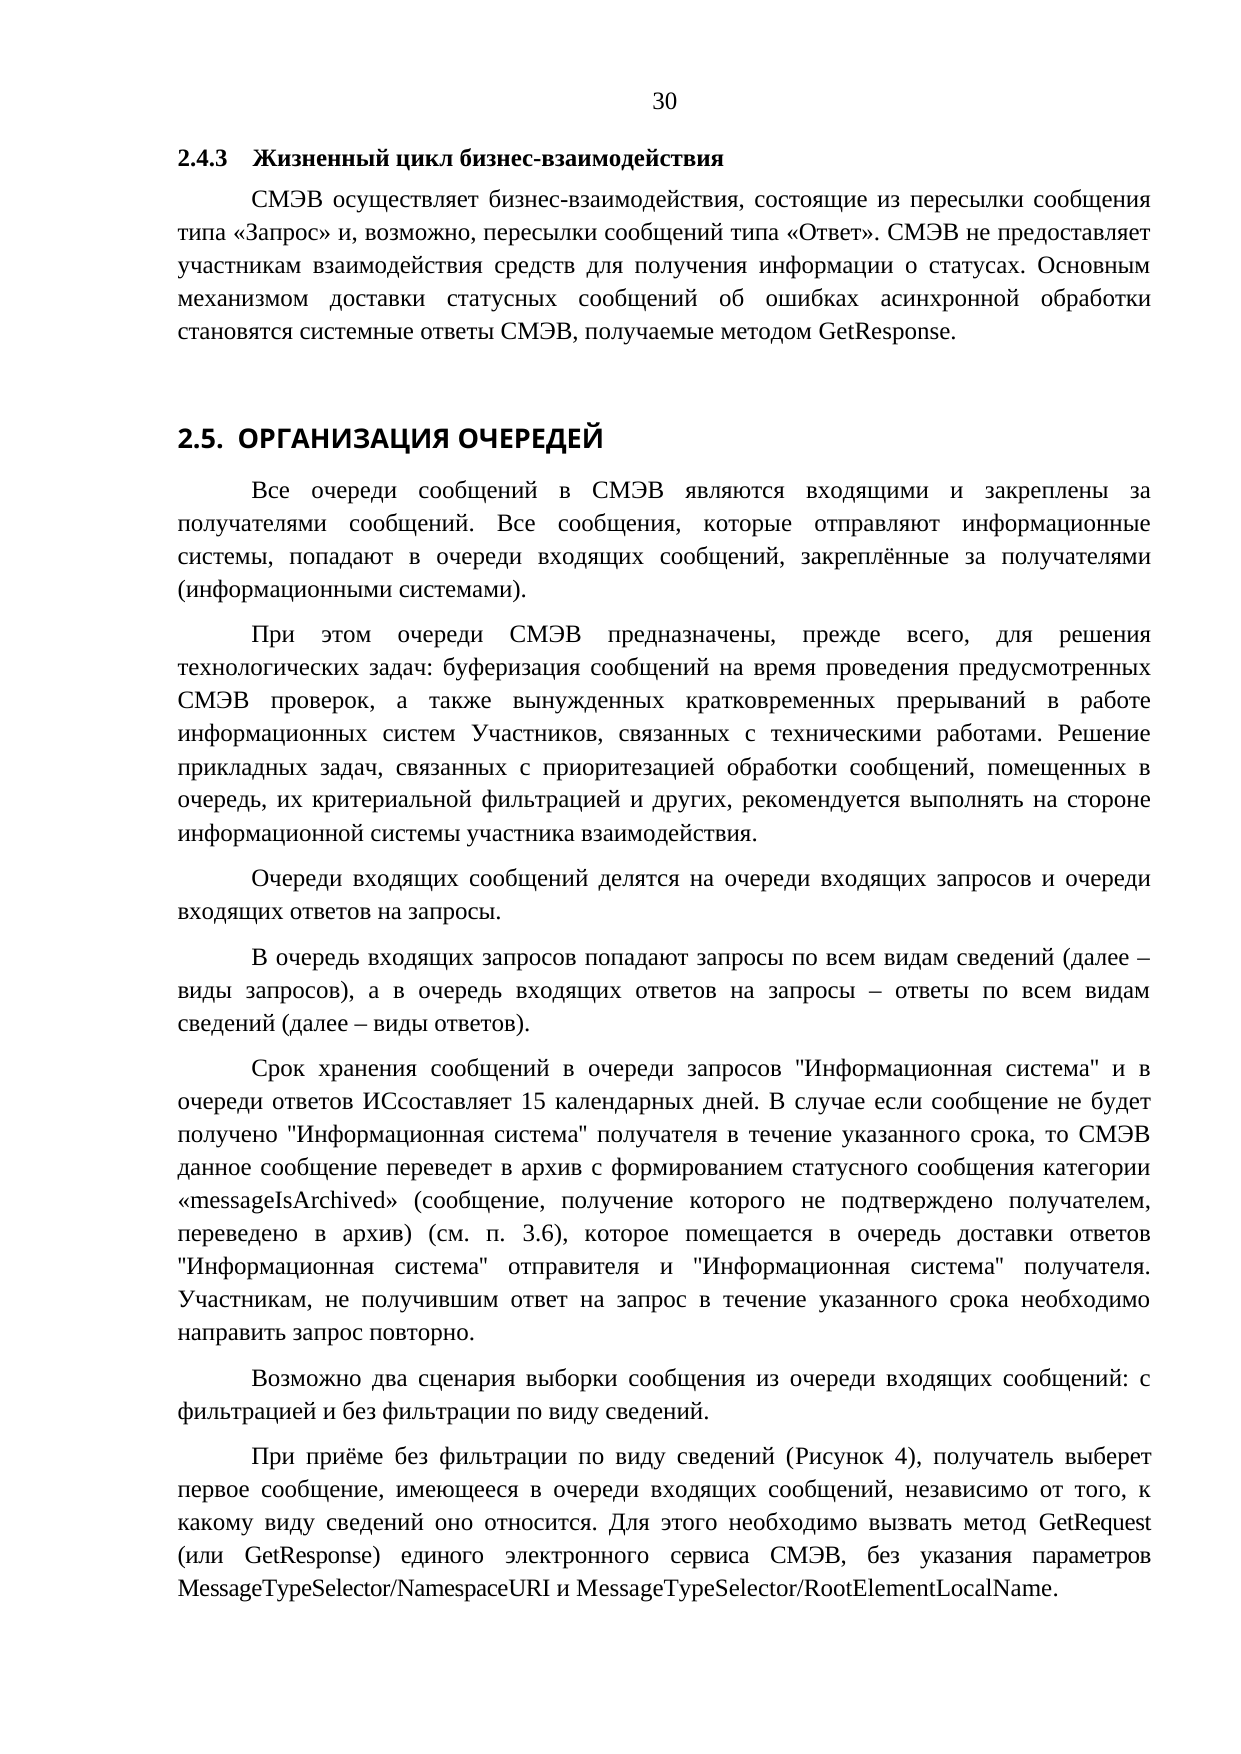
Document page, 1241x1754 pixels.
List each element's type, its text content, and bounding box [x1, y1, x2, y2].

text Возможно два сценария выборки сообщения из очереди входящих сообщений: с фильтрацией и без фильтрации по виду сведений. [177, 1363, 1152, 1425]
subtitle Жизненный цикл бизнес-взаимодействия [177, 143, 1152, 172]
text При приёме без фильтрации по виду сведений (Рисунок 4), получатель выберет первое сообщение, имеющееся в очереди входящих сообщений, независимо от того, к какому виду сведений оно относится. Для этого необходимо вызвать метод GetRequest (или GetResponse) единого электронного сервиса СМЭВ, без указания параметров MessageTypeSelector/NamespaceURI и MessageTypeSelector/RootElementLocalName. [177, 1441, 1152, 1602]
text При этом очереди СМЭВ предназначены, прежде всего, для решения технологических задач: буферизация сообщений на время проведения предусмотренных СМЭВ проверок, а также вынужденных кратковременных прерываний в работе информационных систем Участников, связанных с техническими работами. Решение прикладных задач, связанных с приоритезацией обработки сообщений, помещенных в очередь, их критериальной фильтрацией и других, рекомендуется выполнять на стороне информационной системы участника взаимодействия. [177, 619, 1152, 846]
text Все очереди сообщений в СМЭВ являются входящими и закреплены за получателями сообщений. Все сообщения, которые отправляют информационные системы, попадают в очереди входящих сообщений, закреплённые за получателями (информационными системами). [177, 475, 1152, 603]
text СМЭВ осуществляет бизнес-взаимодействия, состоящие из пересылки сообщения типа «Запрос» и, возможно, пересылки сообщений типа «Ответ». СМЭВ не предоставляет участникам взаимодействия средств для получения информации о статусах. Основным механизмом доставки статусных сообщений об ошибках асинхронной обработки становятся системные ответы СМЭВ, получаемые методом GetResponse. [177, 184, 1152, 345]
text В очередь входящих запросов попадают запросы по всем видам сведений (далее – виды запросов), а в очередь входящих ответов на запросы – ответы по всем видам сведений (далее – виды ответов). [177, 942, 1152, 1036]
text Очереди входящих сообщений делятся на очереди входящих запросов и очереди входящих ответов на запросы. [177, 863, 1152, 925]
text Срок хранения сообщений в очереди запросов ''Информационная система'' и в очереди ответов ИСсоставляет 15 календарных дней. В случае если сообщение не будет получено ''Информационная система'' получателя в течение указанного срока, то СМЭВ данное сообщение переведет в архив с формированием статусного сообщения категории «messageIsArchived» (сообщение, получение которого не подтверждено получателем, переведено в архив) (см. п. 3.6), которое помещается в очередь доставки ответов ''Информационная система'' отправителя и ''Информационная система'' получателя. Участникам, не получившим ответ на запрос в течение указанного срока необходимо направить запрос повторно. [177, 1053, 1152, 1346]
subtitle Организация очередей [177, 420, 1152, 457]
